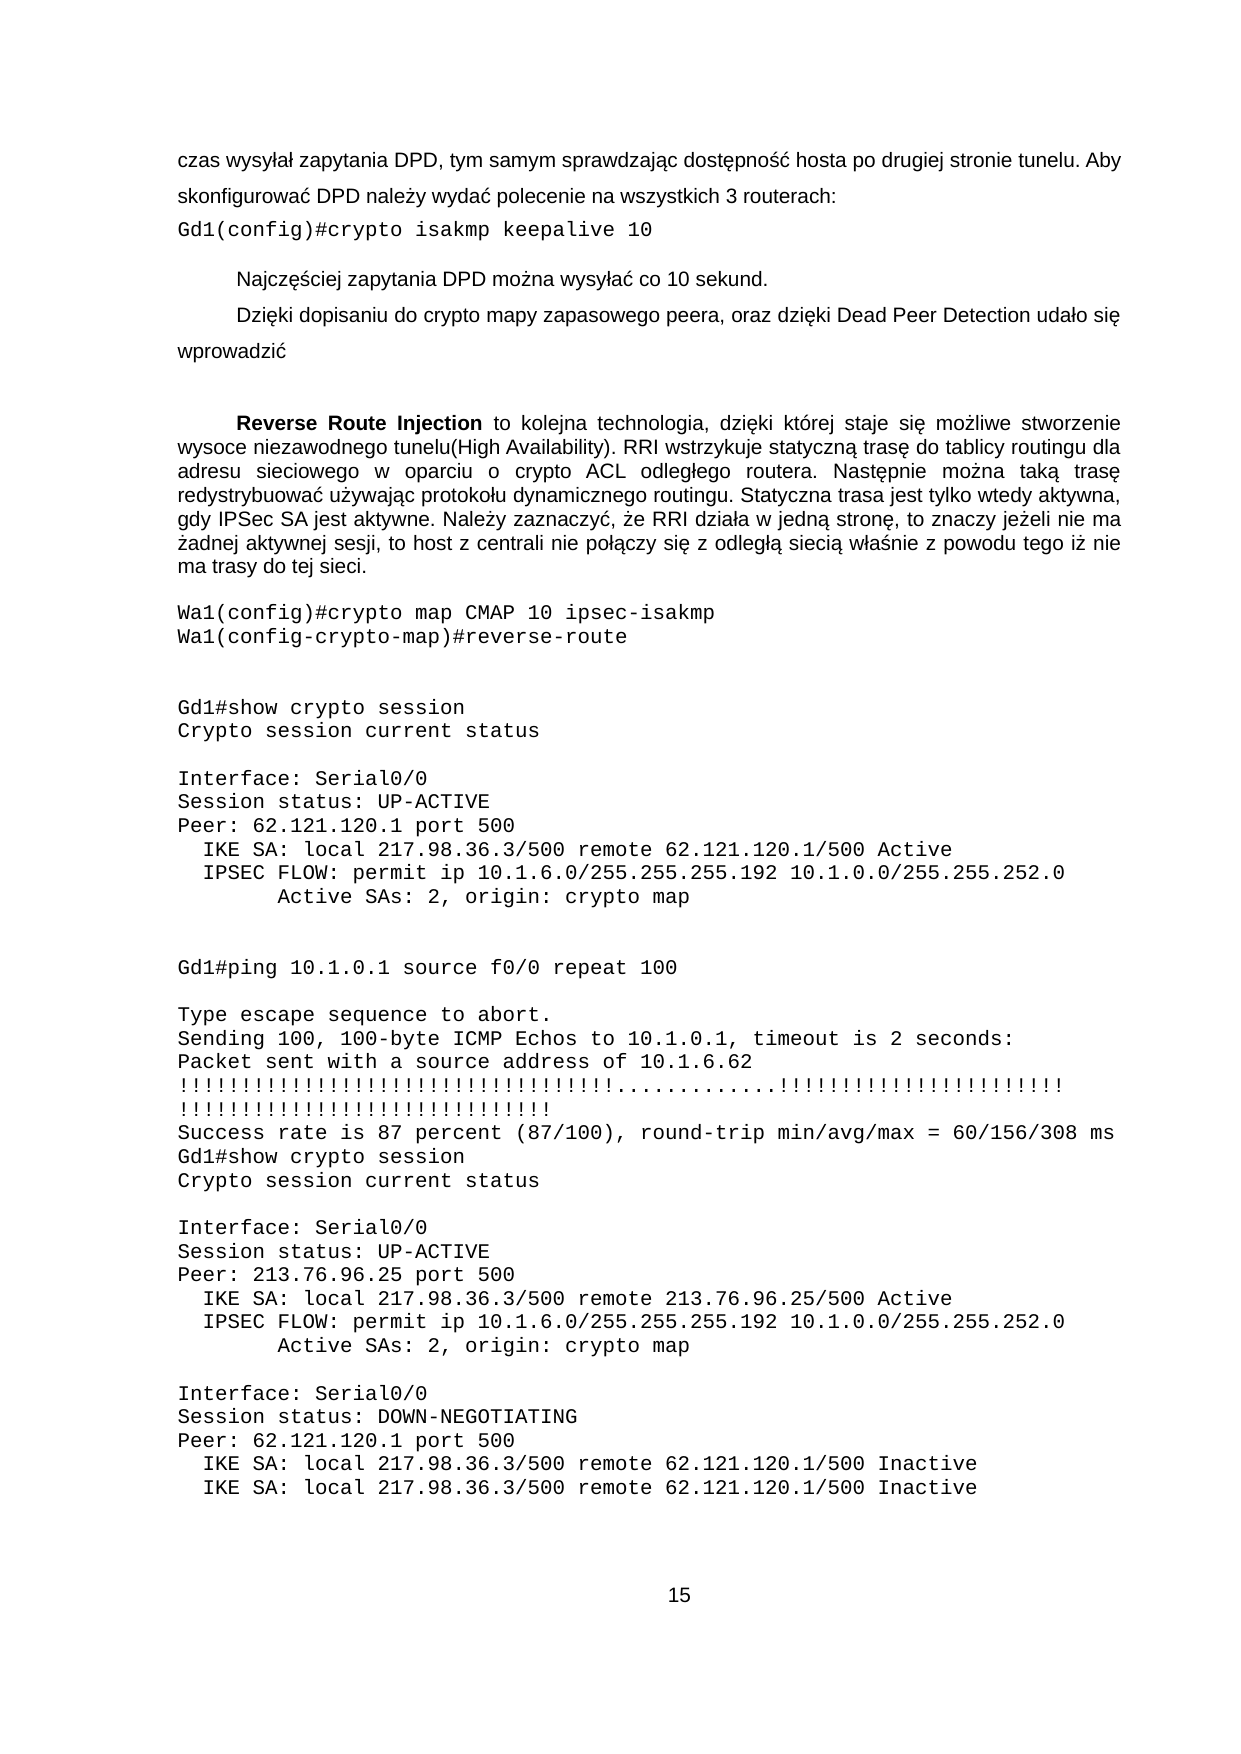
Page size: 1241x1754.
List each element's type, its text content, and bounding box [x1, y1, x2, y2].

text Interface: Serial0/0 [177, 1382, 1122, 1406]
text Active SAs: 2, origin: crypto map [177, 886, 1122, 909]
text IPSEC FLOW: permit ip 10.1.6.0/255.255.255.192 10.1.0.0/255.255.252.0 [177, 1312, 1122, 1335]
text IKE SA: local 217.98.36.3/500 remote 62.121.120.1/500 Inactive [177, 1453, 1122, 1477]
text Session status: DOWN-NEGOTIATING [177, 1406, 1122, 1430]
text IPSEC FLOW: permit ip 10.1.6.0/255.255.255.192 10.1.0.0/255.255.252.0 [177, 862, 1122, 886]
text IKE SA: local 217.98.36.3/500 remote 62.121.120.1/500 Inactive [177, 1477, 1122, 1501]
text Session status: UP-ACTIVE [177, 791, 1122, 815]
text IKE SA: local 217.98.36.3/500 remote 213.76.96.25/500 Active [177, 1288, 1122, 1312]
text Interface: Serial0/0 [177, 768, 1122, 791]
text Dzięki dopisaniu do crypto mapy zapasowego peera, oraz dzięki Dead Peer Detection udało się wprowadzić [177, 303, 1122, 363]
text Session status: UP-ACTIVE [177, 1241, 1122, 1264]
text !!!!!!!!!!!!!!!!!!!!!!!!!!!!!! [177, 1099, 1122, 1122]
text Gd1#show crypto session [177, 1146, 1122, 1170]
text Peer: 62.121.120.1 port 500 [177, 1430, 1122, 1453]
text Gd1#ping 10.1.0.1 source f0/0 repeat 100 [177, 957, 1122, 981]
text Peer: 62.121.120.1 port 500 [177, 815, 1122, 839]
text Najczęściej zapytania DPD można wysyłać co 10 sekund. [177, 267, 1122, 291]
text Peer: 213.76.96.25 port 500 [177, 1264, 1122, 1288]
text Active SAs: 2, origin: crypto map [177, 1335, 1122, 1359]
text Type escape sequence to abort. [177, 1004, 1122, 1028]
text Interface: Serial0/0 [177, 1217, 1122, 1241]
text Crypto session current status [177, 720, 1122, 744]
text Gd1#show crypto session [177, 697, 1122, 720]
text Wa1(config-crypto-map)#reverse-route [177, 626, 1122, 649]
text Reverse Route Injection to kolejna technologia, dzięki której staje się możliwe stworzenie wysoce niezawodnego tunelu(High Availability). RRI wstrzykuje statyczną trasę do tablicy routingu dla adresu sieciowego w oparciu o crypto ACL odległego routera. Następnie można taką trasę redystrybuować używając protokołu dynamicznego routingu. Statyczna trasa jest tylko wtedy aktywna, gdy IPSec SA jest aktywne. Należy zaznaczyć, że RRI działa w jedną stronę, to znaczy jeżeli nie ma żadnej aktywnej sesji, to host z centrali nie połączy się z odległą siecią właśnie z powodu tego iż nie ma trasy do tej sieci. [177, 411, 1122, 578]
text Wa1(config)#crypto map CMAP 10 ipsec-isakmp [177, 602, 1122, 626]
text Crypto session current status [177, 1170, 1122, 1193]
text Packet sent with a source address of 10.1.6.62 [177, 1051, 1122, 1075]
text IKE SA: local 217.98.36.3/500 remote 62.121.120.1/500 Active [177, 839, 1122, 862]
text czas wysyłał zapytania DPD, tym samym sprawdzając dostępność hosta po drugiej stronie tunelu. Aby skonfigurować DPD należy wydać polecenie na wszystkich 3 routerach: [177, 148, 1122, 207]
text Gd1(config)#crypto isakmp keepalive 10 [177, 219, 1122, 243]
text Success rate is 87 percent (87/100), round-trip min/avg/max = 60/156/308 ms [177, 1122, 1122, 1146]
text Sending 100, 100-byte ICMP Echos to 10.1.0.1, timeout is 2 seconds: [177, 1028, 1122, 1051]
text !!!!!!!!!!!!!!!!!!!!!!!!!!!!!!!!!!!.............!!!!!!!!!!!!!!!!!!!!!!! [177, 1075, 1122, 1099]
